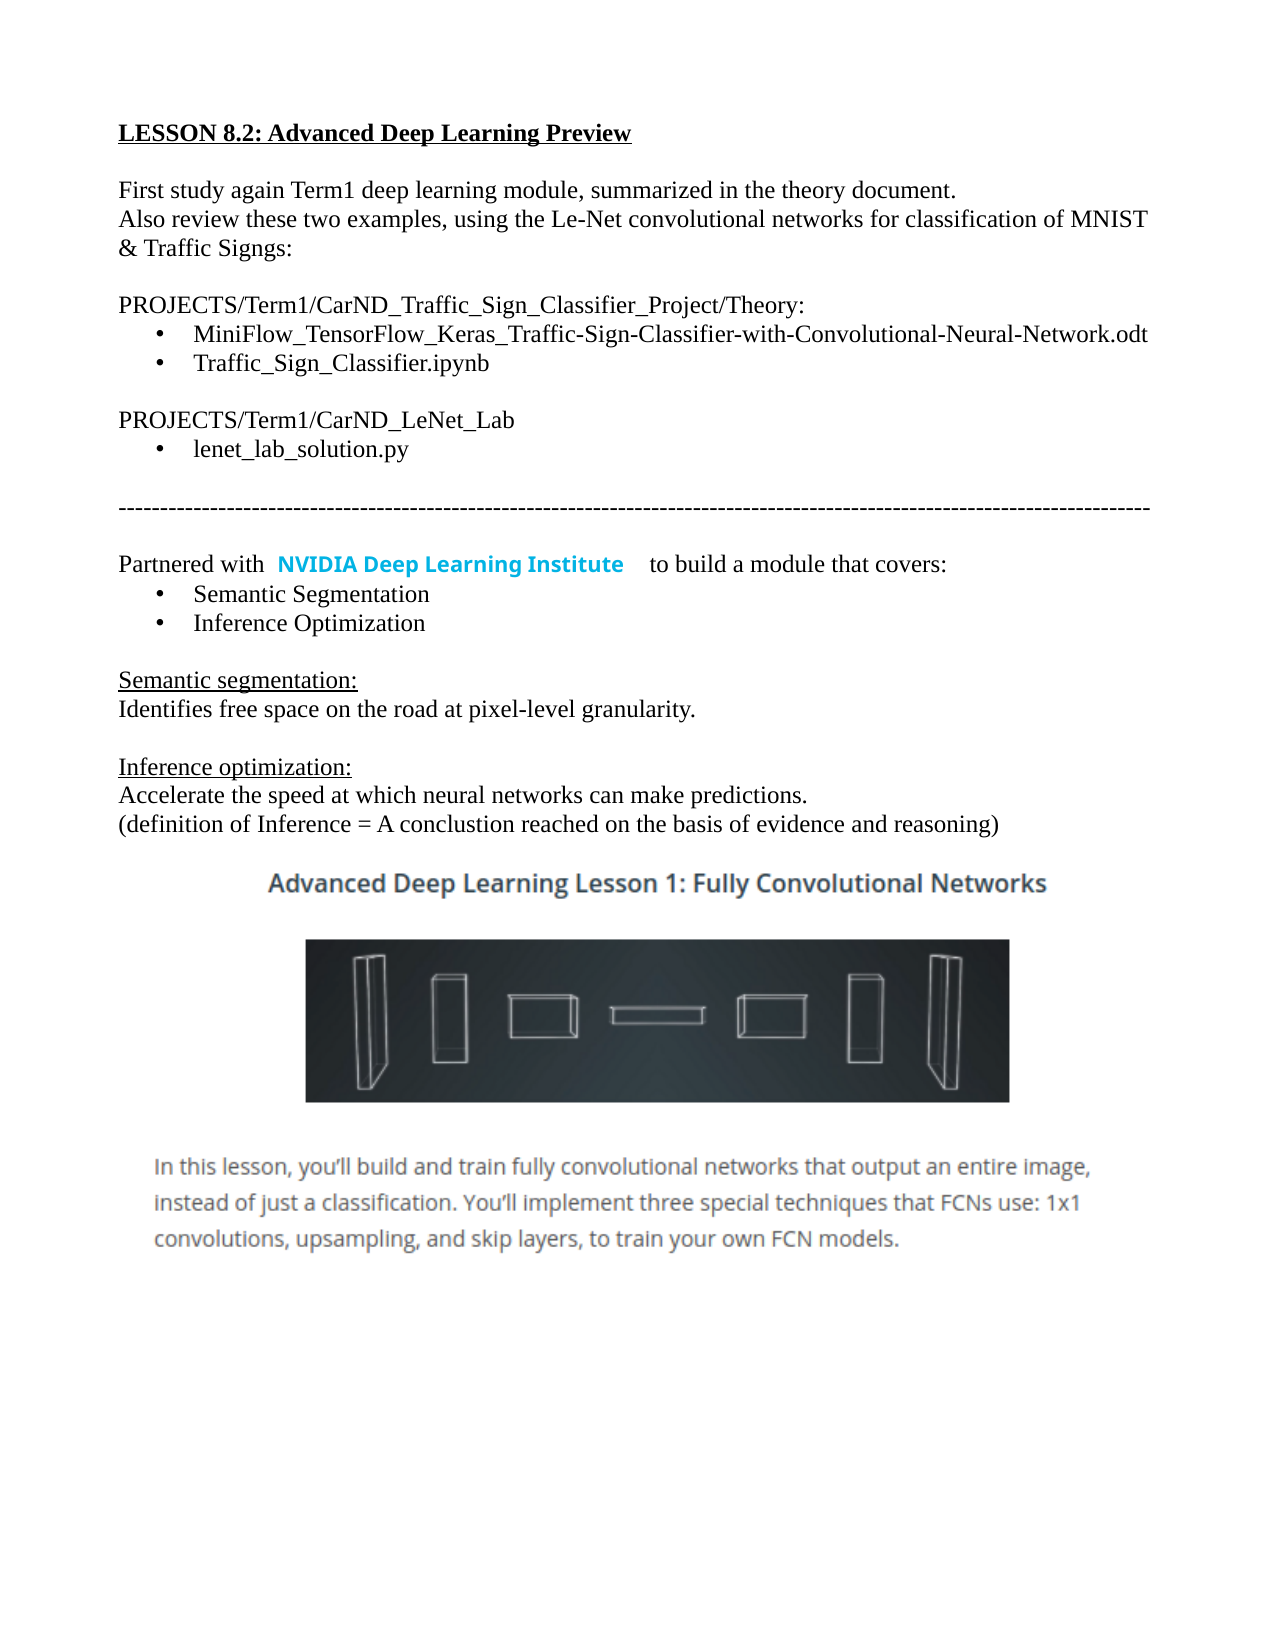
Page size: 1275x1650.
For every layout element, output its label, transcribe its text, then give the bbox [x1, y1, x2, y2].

text First study again Term1 deep learning module, summarized in the theory document. [118, 176, 1157, 204]
text Identifies free space on the road at pixel-level granularity. [118, 694, 1157, 723]
list lenet_lab_solution.py [156, 434, 1157, 463]
list Semantic Segmentation [156, 579, 1157, 608]
text PROJECTS/Term1/CarND_LeNet_Lab [118, 406, 1157, 434]
text Inference optimization: [118, 752, 1157, 780]
text (definition of Inference = A conclustion reached on the basis of evidence and reasoning) [118, 809, 1157, 838]
text Accelerate the speed at which neural networks can make predictions. [118, 780, 1157, 809]
text Partnered with NVIDIA Deep Learning Institute to build a module that covers: [118, 549, 1157, 579]
text ---------------------------------------------------------------------------------------------------------------------------- [118, 492, 1157, 521]
text PROJECTS/Term1/CarND_Traffic_Sign_Classifier_Project/Theory: [118, 291, 1157, 319]
picture [148, 866, 1127, 1258]
text Also review these two examples, using the Le-Net convolutional networks for classification of MNIST & Traffic Signgs: [118, 204, 1157, 262]
list Traffic_Sign_Classifier.ipynb [156, 348, 1157, 377]
text LESSON 8.2: Advanced Deep Learning Preview [118, 118, 1157, 147]
list Inference Optimization [156, 608, 1157, 637]
list MiniFlow_TensorFlow_Keras_Traffic-Sign-Classifier-with-Convolutional-Neural-Network.odt [156, 319, 1157, 348]
text Semantic segmentation: [118, 665, 1157, 694]
